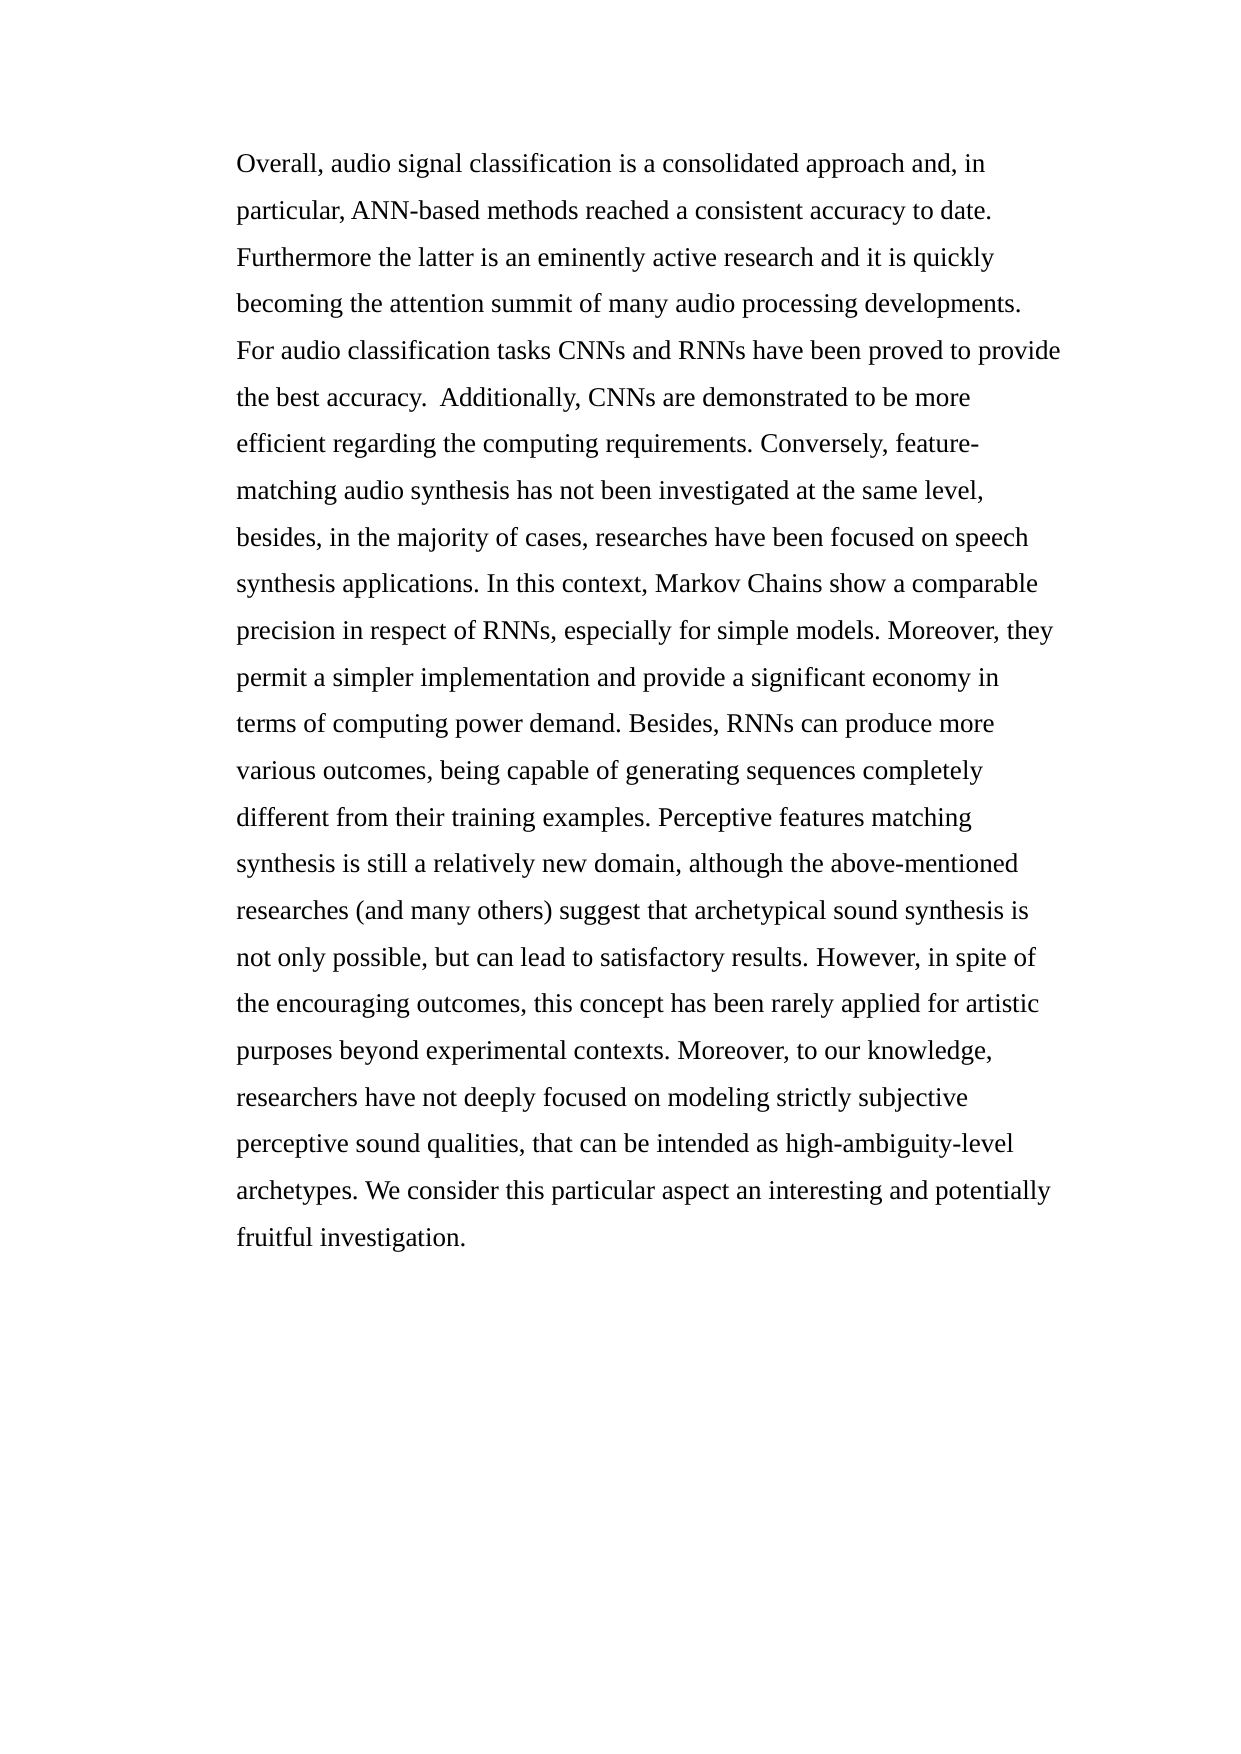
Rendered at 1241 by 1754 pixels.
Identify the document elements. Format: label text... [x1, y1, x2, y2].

text Overall, audio signal classification is a consolidated approach and, in particular, ANN-based methods reached a consistent accuracy to date. Furthermore the latter is an eminently active research and it is quickly becoming the attention summit of many audio processing developments. For audio classification tasks CNNs and RNNs have been proved to provide the best accuracy. Additionally, CNNs are demonstrated to be more efficient regarding the computing requirements. Conversely, feature-matching audio synthesis has not been investigated at the same level, besides, in the majority of cases, researches have been focused on speech synthesis applications. In this context, Markov Chains show a comparable precision in respect of RNNs, especially for simple models. Moreover, they permit a simpler implementation and provide a significant economy in terms of computing power demand. Besides, RNNs can produce more various outcomes, being capable of generating sequences completely different from their training examples. Perceptive features matching synthesis is still a relatively new domain, although the above-mentioned researches (and many others) suggest that archetypical sound synthesis is not only possible, but can lead to satisfactory results. However, in spite of the encouraging outcomes, this concept has been rarely applied for artistic purposes beyond experimental contexts. Moreover, to our knowledge, researchers have not deeply focused on modeling strictly subjective perceptive sound qualities, that can be intended as high-ambiguity-level archetypes. We consider this particular aspect an interesting and potentially fruitful investigation. [236, 148, 1063, 1252]
